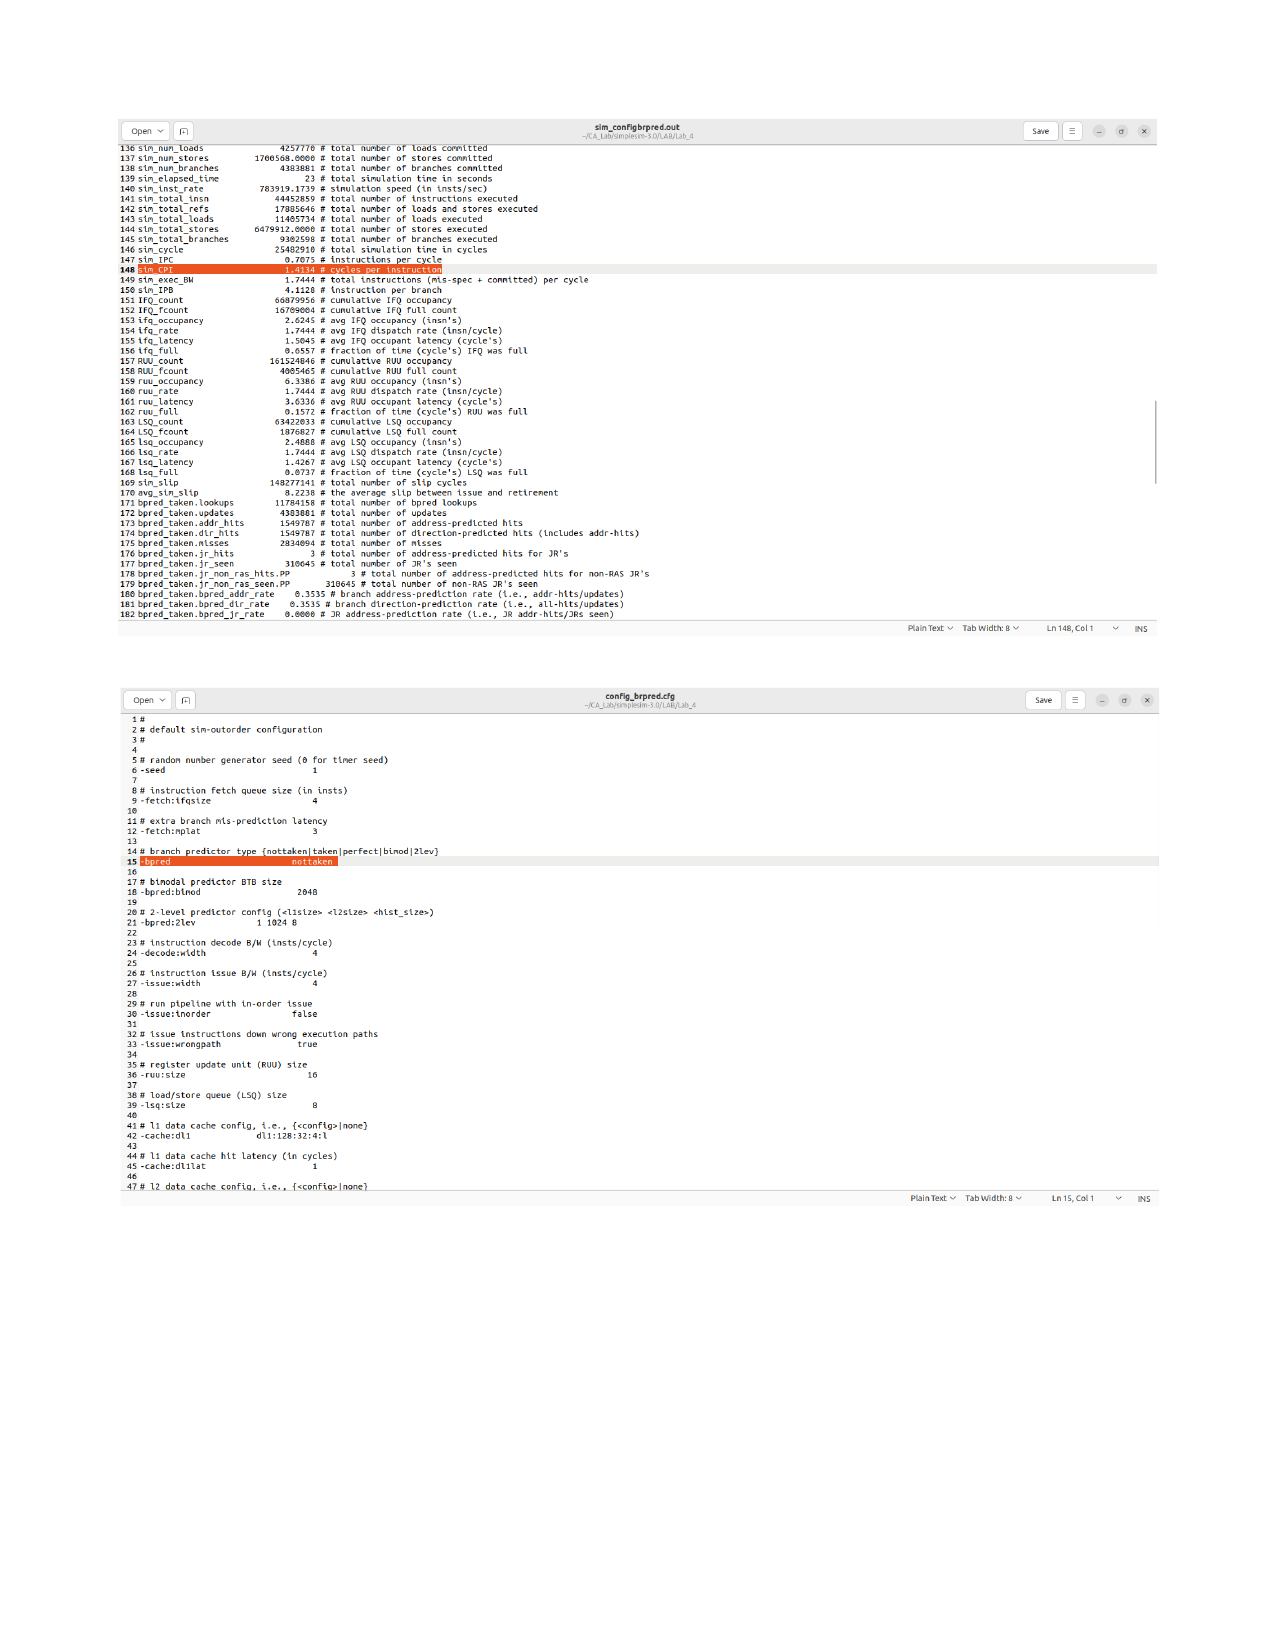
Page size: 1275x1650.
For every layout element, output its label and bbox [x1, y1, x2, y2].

picture [118, 118, 1157, 636]
picture [120, 687, 1160, 1206]
